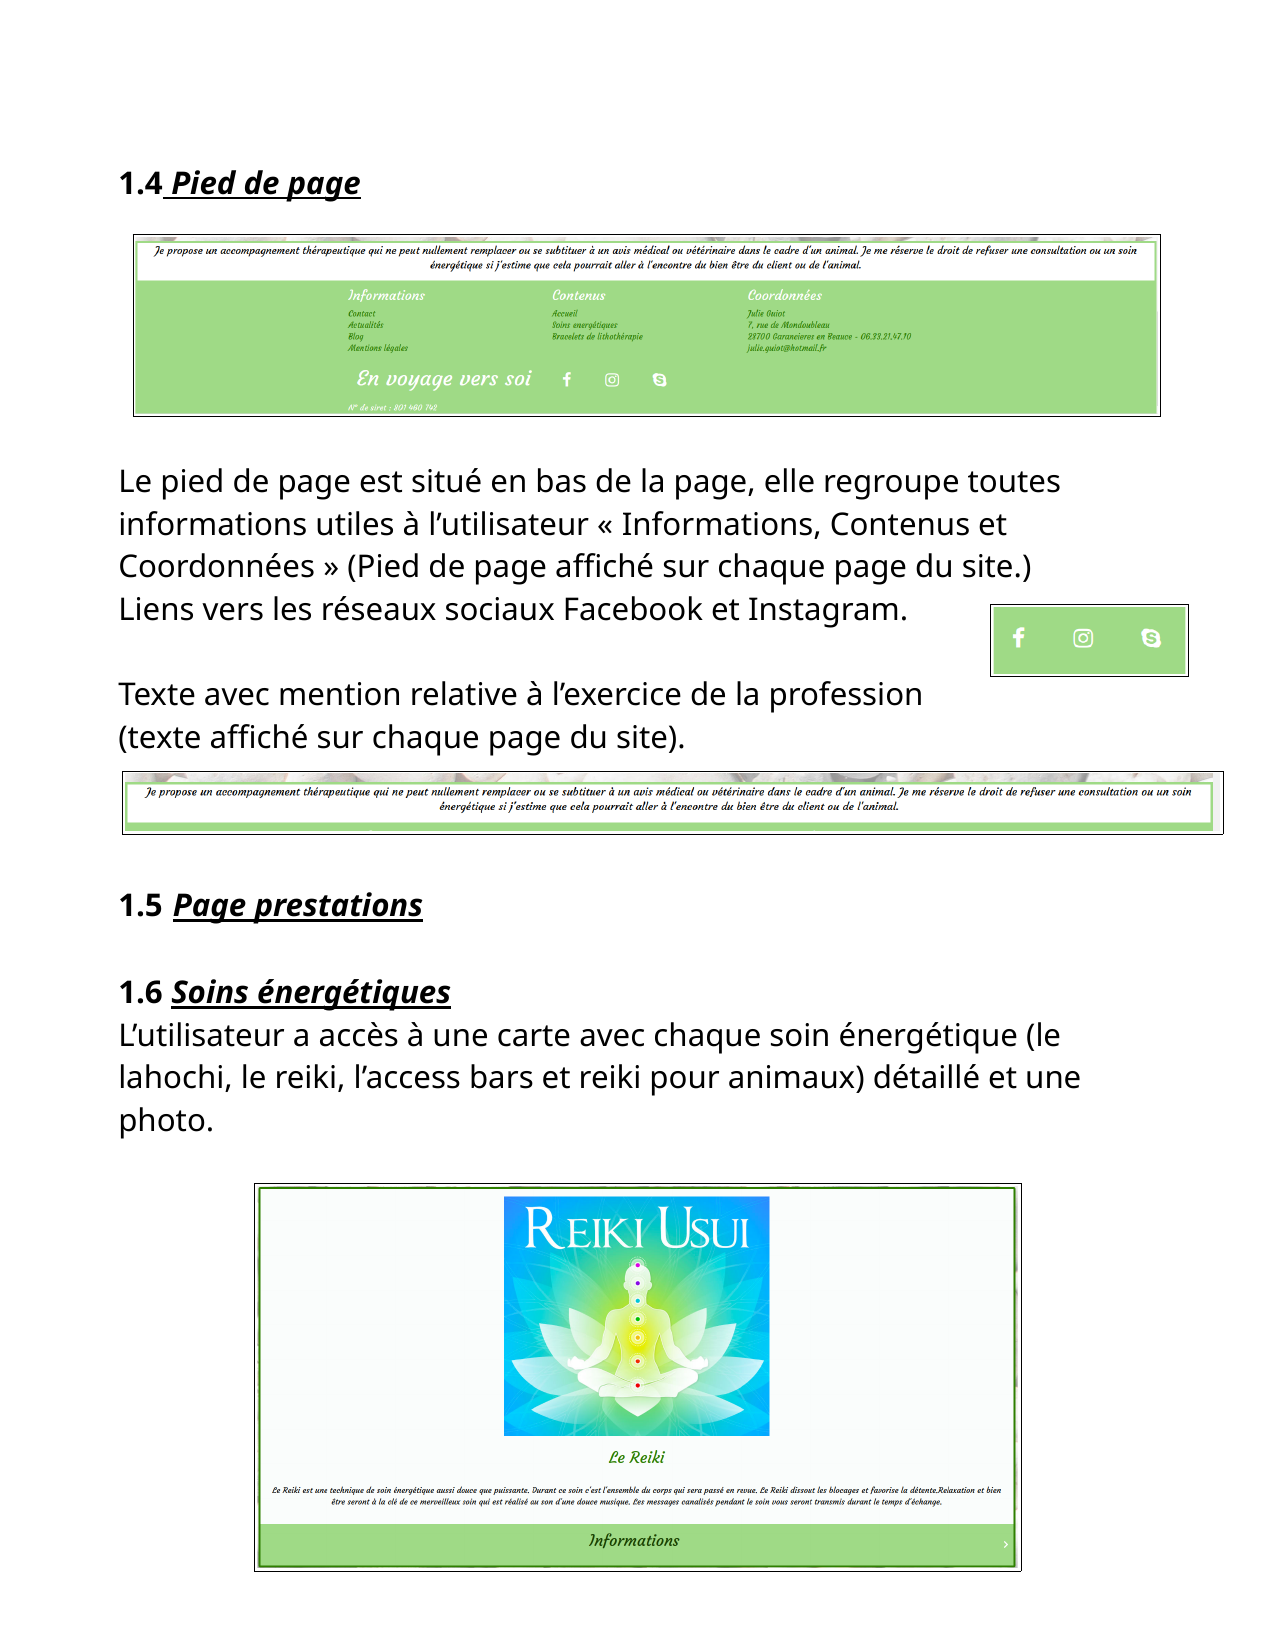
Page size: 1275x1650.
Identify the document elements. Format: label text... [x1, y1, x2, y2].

text 1.6 Soins énergétiques [118, 970, 1157, 1013]
picture [125, 773, 1220, 831]
picture [135, 237, 1158, 414]
text 1.5 Page prestations [118, 877, 1157, 928]
picture [993, 607, 1186, 674]
text 1.4 Pied de page [118, 161, 1157, 203]
picture [257, 1186, 1018, 1568]
text L’utilisateur a accès à une carte avec chaque soin énergétique (le lahochi, le reiki, l’access bars et reiki pour animaux) détaillé et une photo. [118, 1013, 1157, 1141]
text Liens vers les réseaux sociaux Facebook et Instagram. [118, 587, 1157, 629]
text Texte avec mention relative à l’exercice de la profession (texte affiché sur chaque page du site). [118, 672, 1157, 757]
text Le pied de page est situé en bas de la page, elle regroupe toutes informations utiles à l’utilisateur « Informations, Contenus et Coordonnées » (Pied de page affiché sur chaque page du site.) [118, 459, 1157, 587]
